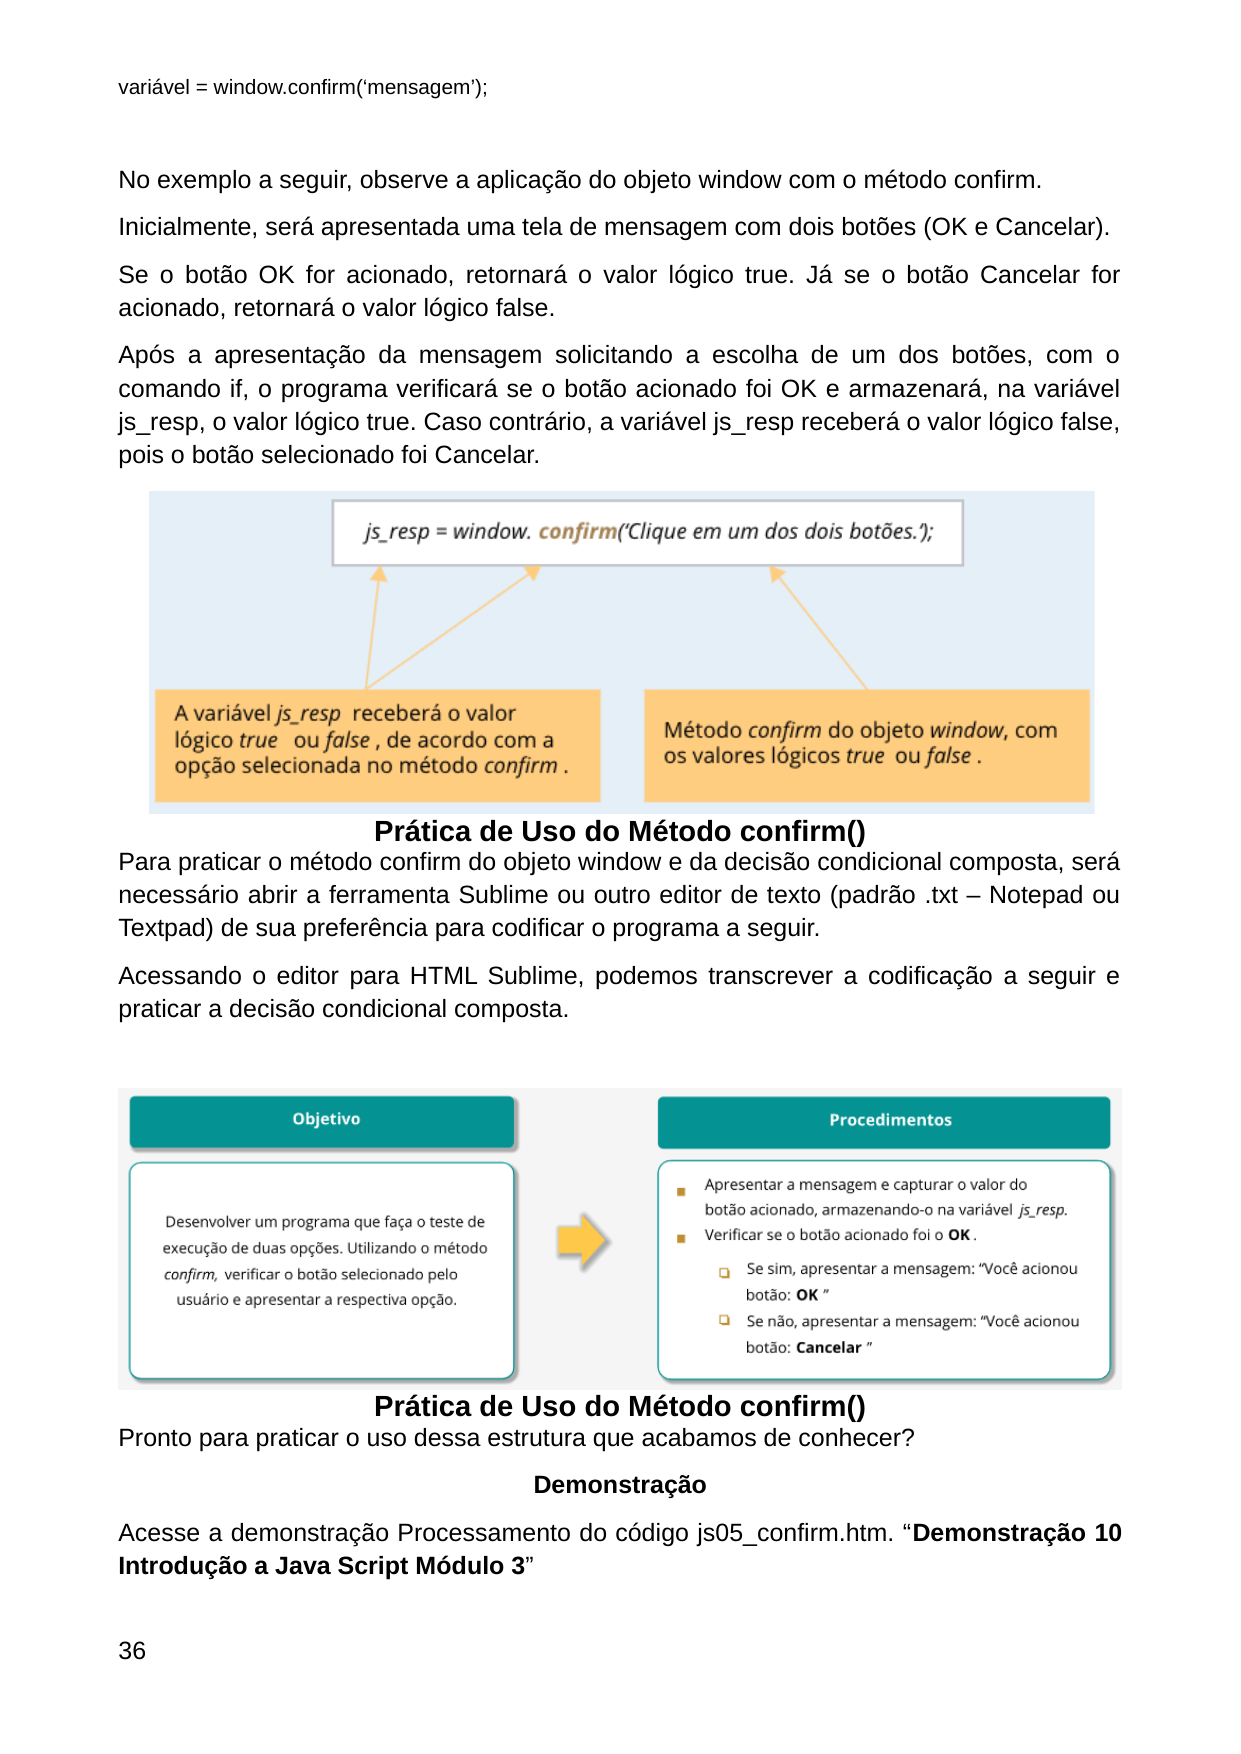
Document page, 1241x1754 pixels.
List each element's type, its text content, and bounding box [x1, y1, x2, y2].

text Após a apresentação da mensagem solicitando a escolha de um dos botões, com o comando if, o programa verificará se o botão acionado foi OK e armazenará, na variável js_resp, o valor lógico true. Caso contrário, a variável js_resp receberá o valor lógico false, pois o botão selecionado foi Cancelar. [118, 341, 1122, 468]
text Acessando o editor para HTML Sublime, podemos transcrever a codificação a seguir e praticar a decisão condicional composta. [118, 961, 1122, 1022]
text Pronto para praticar o uso dessa estrutura que acabamos de conhecer? [118, 1423, 1122, 1452]
text Demonstração [118, 1470, 1122, 1499]
subtitle Prática de Uso do Método confirm() [118, 1390, 1122, 1423]
text Para praticar o método confirm do objeto window e da decisão condicional composta, será necessário abrir a ferramenta Sublime ou outro editor de texto (padrão .txt – Notepad ou Textpad) de sua preferência para codificar o programa a seguir. [118, 847, 1122, 942]
text Se o botão OK for acionado, retornará o valor lógico true. Já se o botão Cancelar for acionado, retornará o valor lógico false. [118, 260, 1122, 322]
text No exemplo a seguir, observe a aplicação do objeto window com o método confirm. [118, 165, 1122, 193]
subtitle Prática de Uso do Método confirm() [118, 549, 1122, 847]
text variável = window.confirm(‘mensagem’); [118, 75, 1122, 99]
text Acesse a demonstração Processamento do código js05_confirm.htm. “Demonstração 10 Introdução a Java Script Módulo 3” [118, 1518, 1122, 1580]
text Inicialmente, será apresentada uma tela de mensagem com dois botões (OK e Cancelar). [118, 212, 1122, 241]
